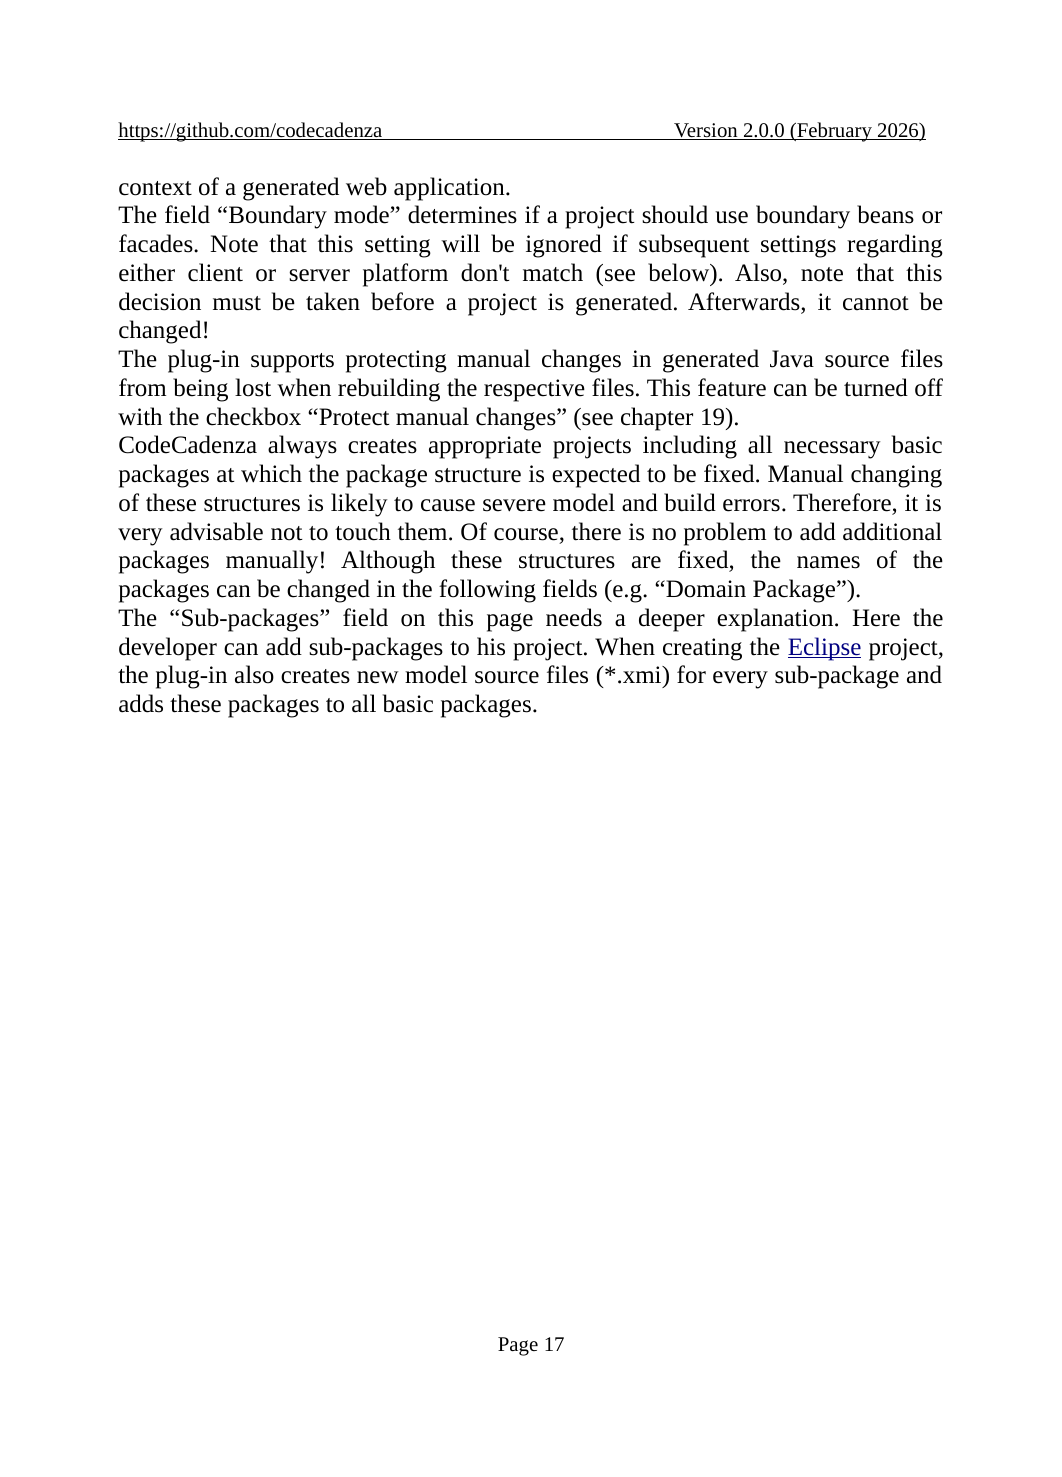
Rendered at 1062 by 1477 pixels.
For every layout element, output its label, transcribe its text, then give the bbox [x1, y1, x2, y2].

text The plug-in supports protecting manual changes in generated Java source files from being lost when rebuilding the respective files. This feature can be turned off with the checkbox “Protect manual changes” (see chapter 19). [118, 344, 944, 430]
text context of a generated web application. [118, 172, 944, 200]
text The field “Boundary mode” determines if a project should use boundary beans or facades. Note that this setting will be ignored if subsequent settings regarding either client or server platform don't match (see below). Also, note that this decision must be taken before a project is generated. Afterwards, it cannot be changed! [118, 200, 944, 344]
text CodeCadenza always creates appropriate projects including all necessary basic packages at which the package structure is expected to be fixed. Manual changing of these structures is likely to cause severe model and build errors. Therefore, it is very advisable not to touch them. Of course, there is no problem to add additional packages manually! Although these structures are fixed, the names of the packages can be changed in the following fields (e.g. “Domain Package”). [118, 430, 944, 603]
text The “Sub-packages” field on this page needs a deeper explanation. Here the developer can add sub-packages to his project. When creating the Eclipse project, the plug-in also creates new model source files (*.xmi) for every sub-package and adds these packages to all basic packages. [118, 603, 944, 718]
